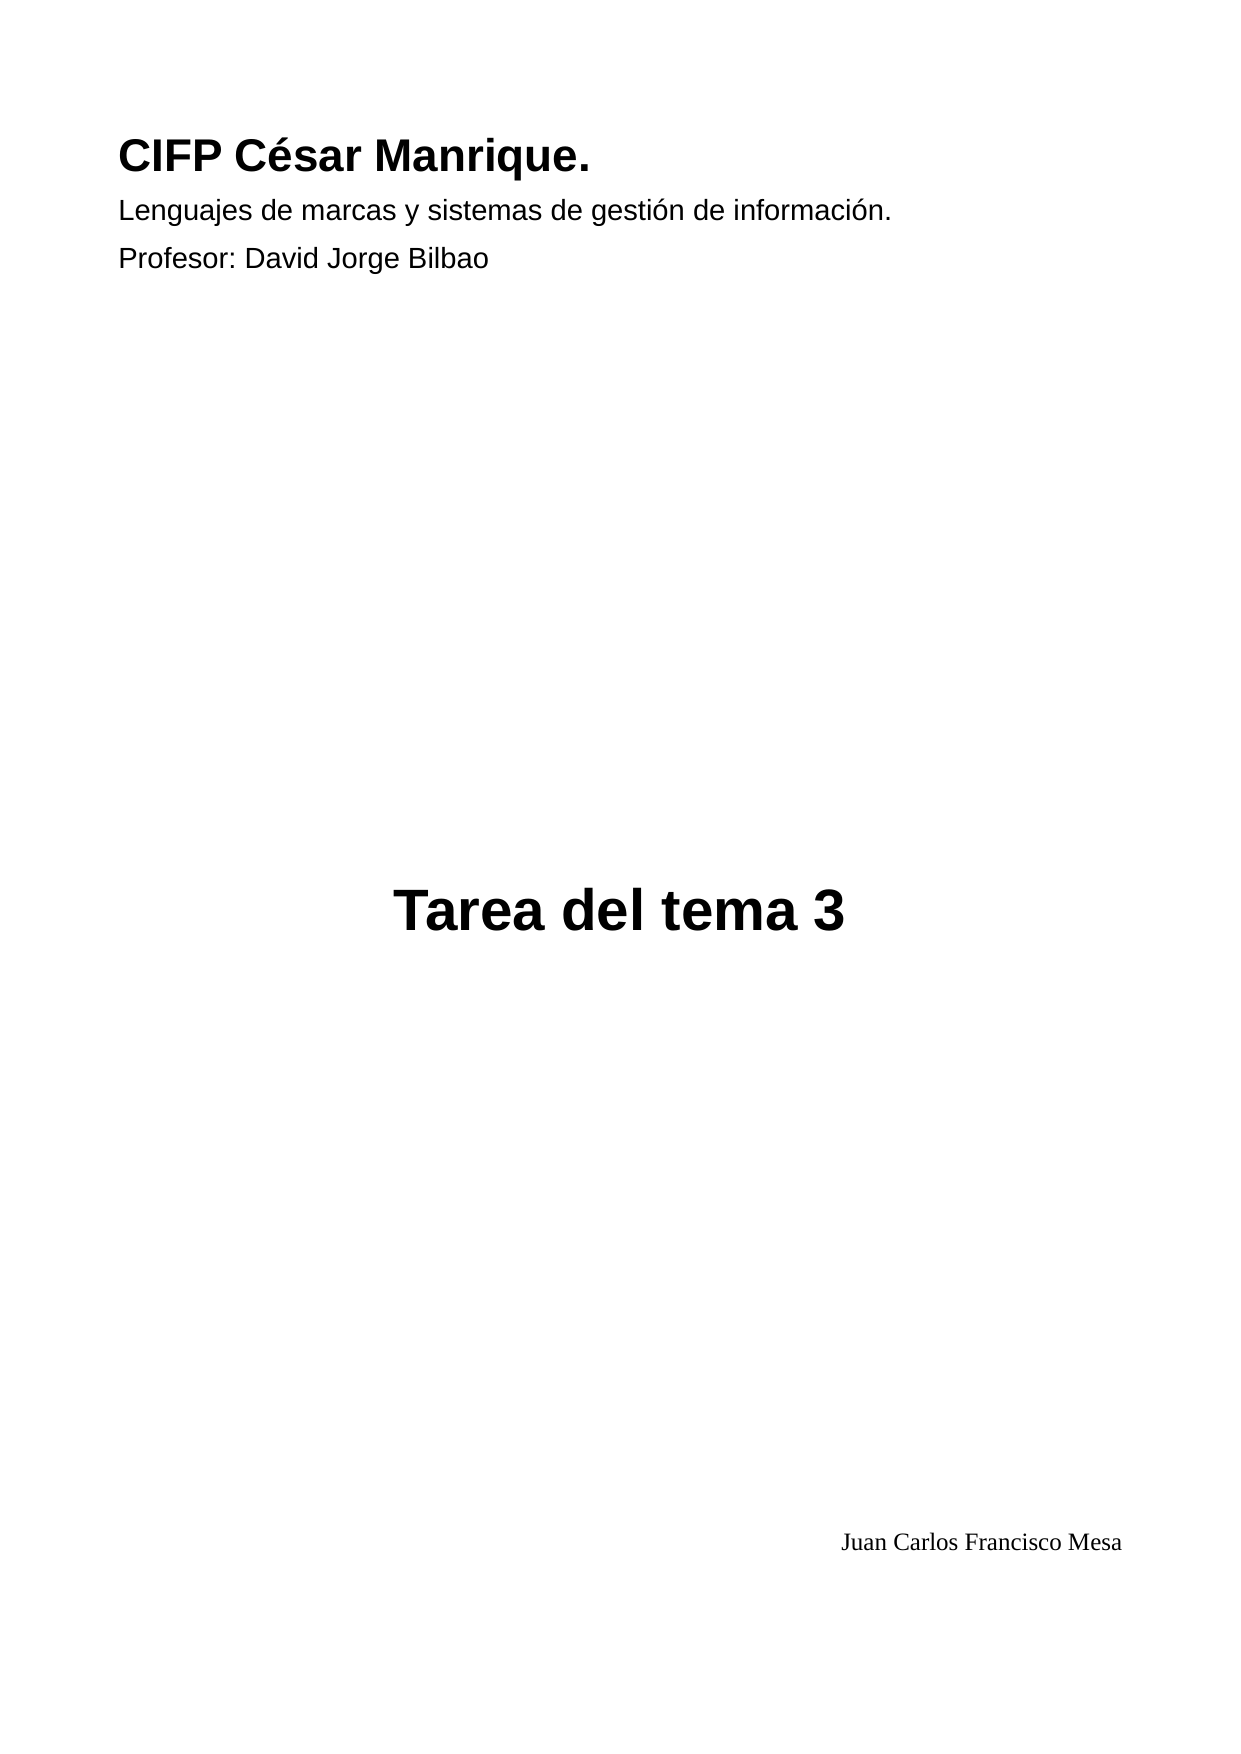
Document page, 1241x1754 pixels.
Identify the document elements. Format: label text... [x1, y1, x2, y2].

title CIFP César Manrique. [118, 128, 1122, 181]
title Tarea del tema 3 [118, 876, 1122, 943]
text Juan Carlos Francisco Mesa [118, 1527, 1122, 1555]
text Profesor: David Jorge Bilbao [118, 241, 1122, 275]
text Lenguajes de marcas y sistemas de gestión de información. [118, 193, 1122, 227]
